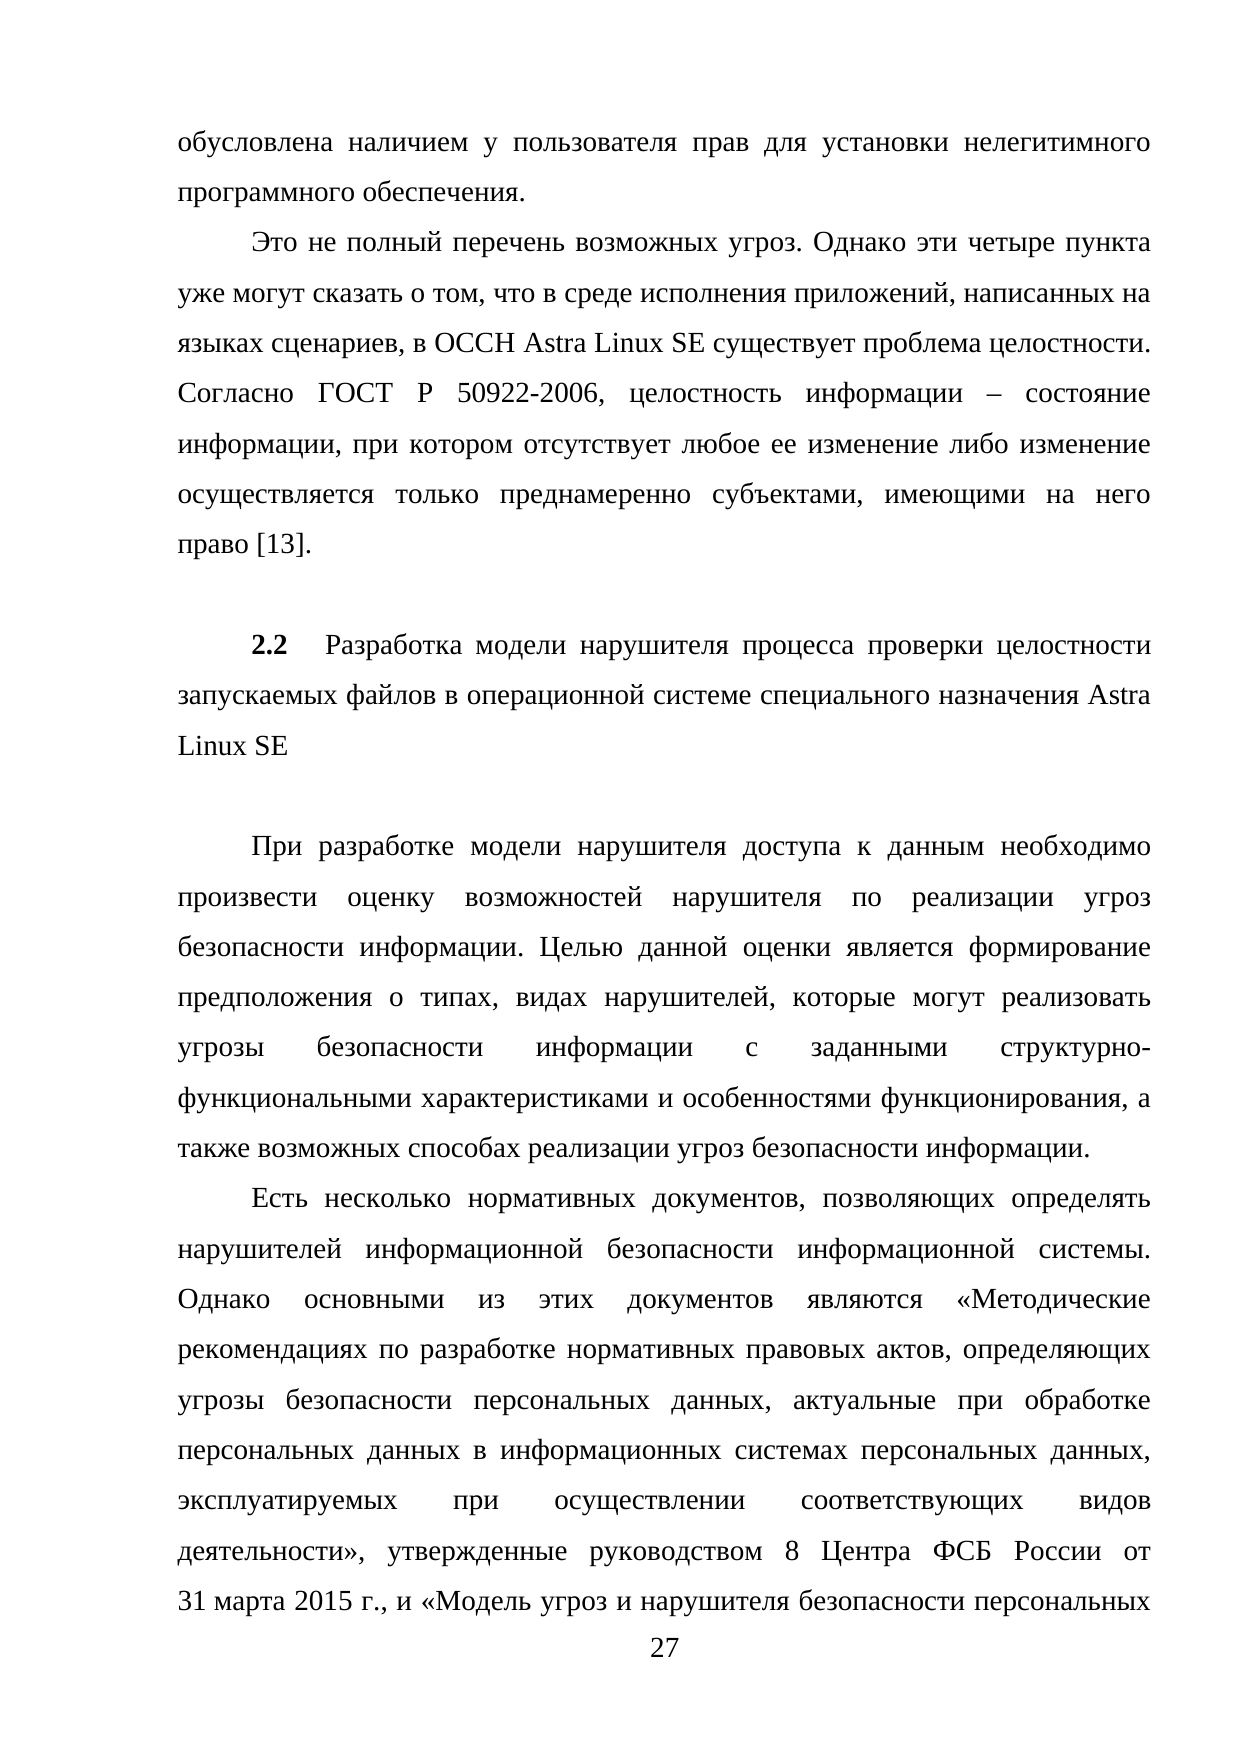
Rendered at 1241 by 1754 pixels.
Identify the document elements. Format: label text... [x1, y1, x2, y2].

list обусловлена наличием у пользователя прав для установки нелегитимного программного обеспечения. [177, 124, 1152, 208]
list Разработка модели нарушителя процесса проверки целостности запускаемых файлов в операционной системе специального назначения Astra Linux SЕ [177, 627, 1152, 761]
text При разработке модели нарушителя доступа к данным необходимо произвести оценку возможностей нарушителя по реализации угроз безопасности информации. Целью данной оценки является формирование предположения о типах, видах нарушителей, которые могут реализовать угрозы безопасности информации с заданными структурно-функциональными характеристиками и особенностями функционирования, а также возможных способах реализации угроз безопасности информации. [177, 828, 1152, 1164]
text Это не полный перечень возможных угроз. Однако эти четыре пункта уже могут сказать о том, что в среде исполнения приложений, написанных на языках сценариев, в ОССН Astra Linux SE существует проблема целостности. Согласно ГОСТ Р 50922-2006, целостность информации – состояние информации, при котором отсутствует любое ее изменение либо изменение осуществляется только преднамеренно субъектами, имеющими на него право [13]. [177, 224, 1152, 560]
text Есть несколько нормативных документов, позволяющих определять нарушителей информационной безопасности информационной системы. Однако основными из этих документов являются «Методические рекомендациях по разработке нормативных правовых актов, определяющих угрозы безопасности персональных данных, актуальные при обработке персональных данных в информационных системах персональных данных, эксплуатируемых при осуществлении соответствующих видов деятельности», утвержденные руководством 8 Центра ФСБ России от 31 марта 2015 г., и «Модель угроз и нарушителя безопасности персональных [177, 1181, 1152, 1617]
